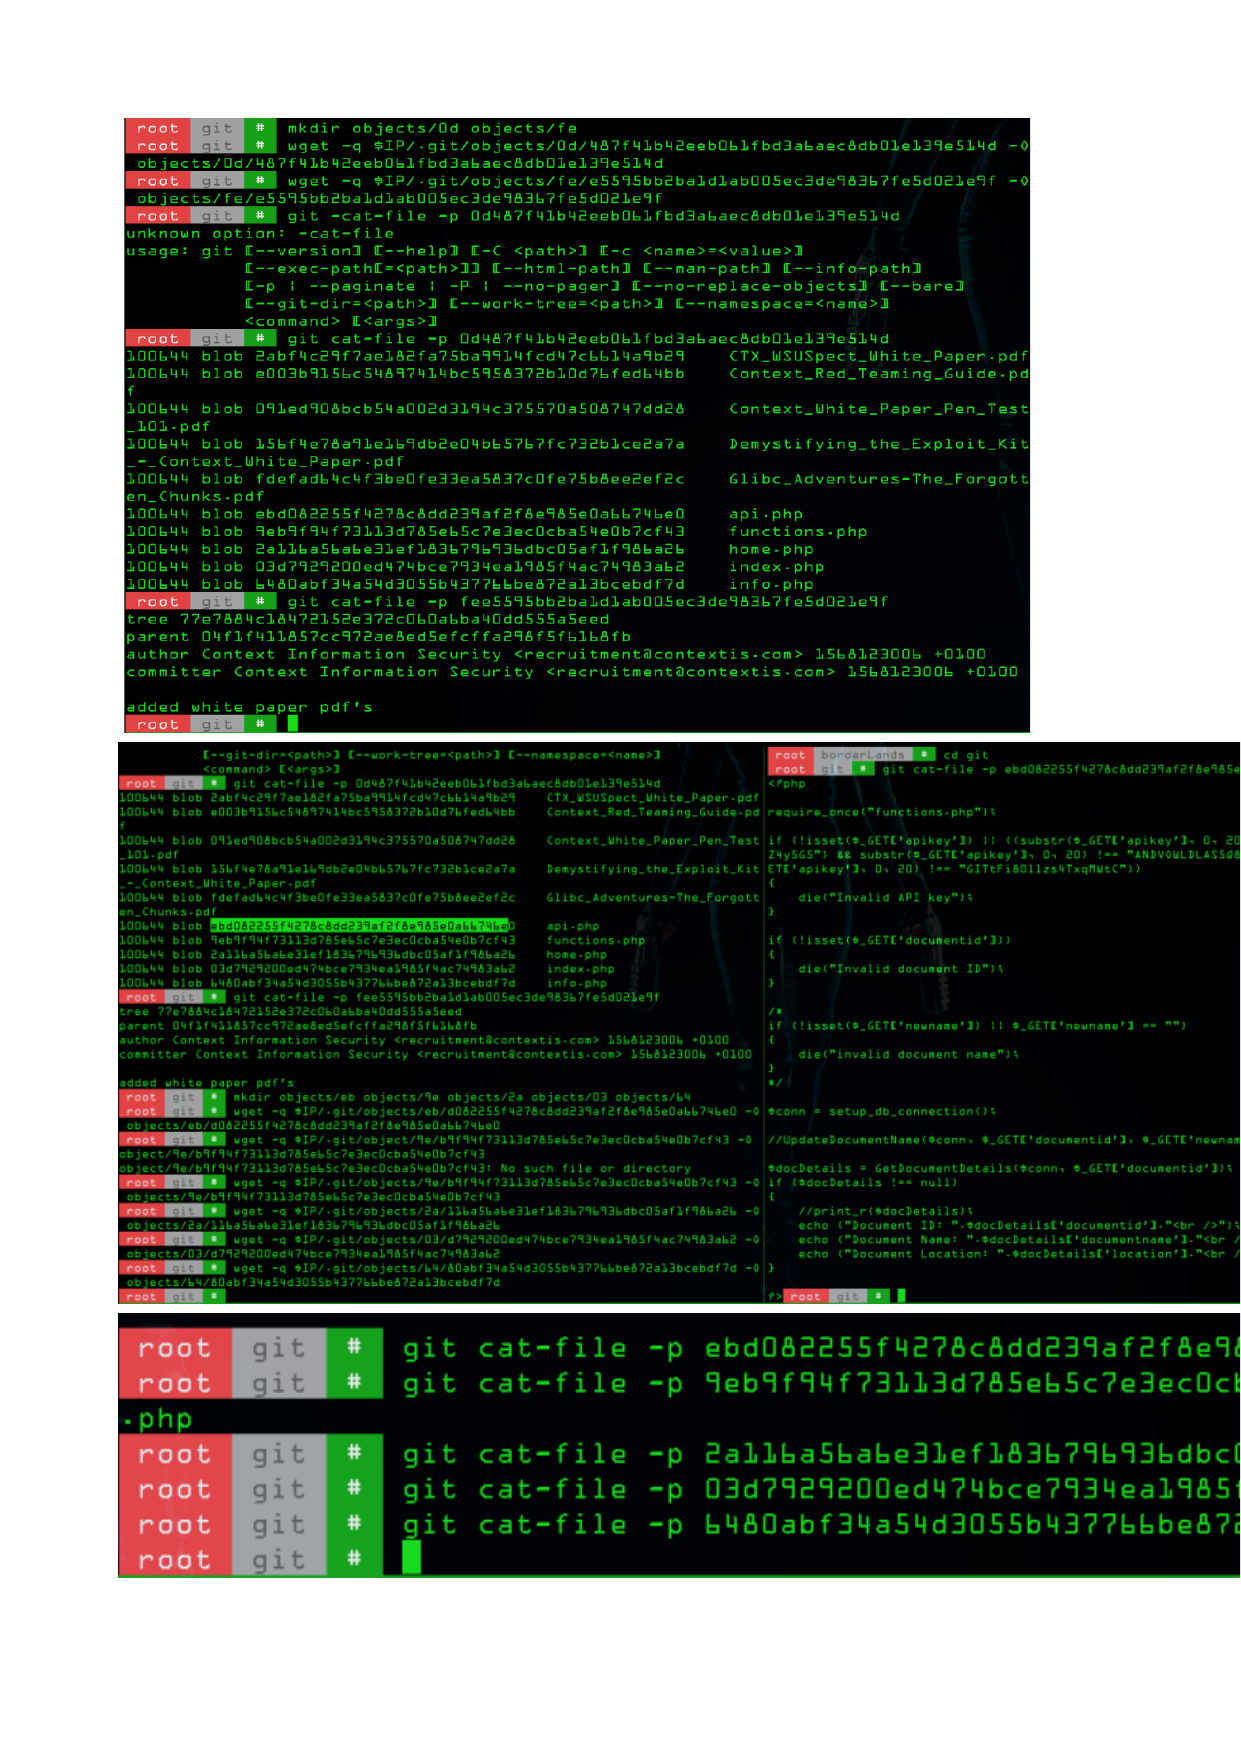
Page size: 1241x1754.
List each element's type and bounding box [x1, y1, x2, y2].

picture [118, 1313, 1241, 1578]
picture [118, 742, 1241, 1304]
picture [124, 118, 1031, 733]
